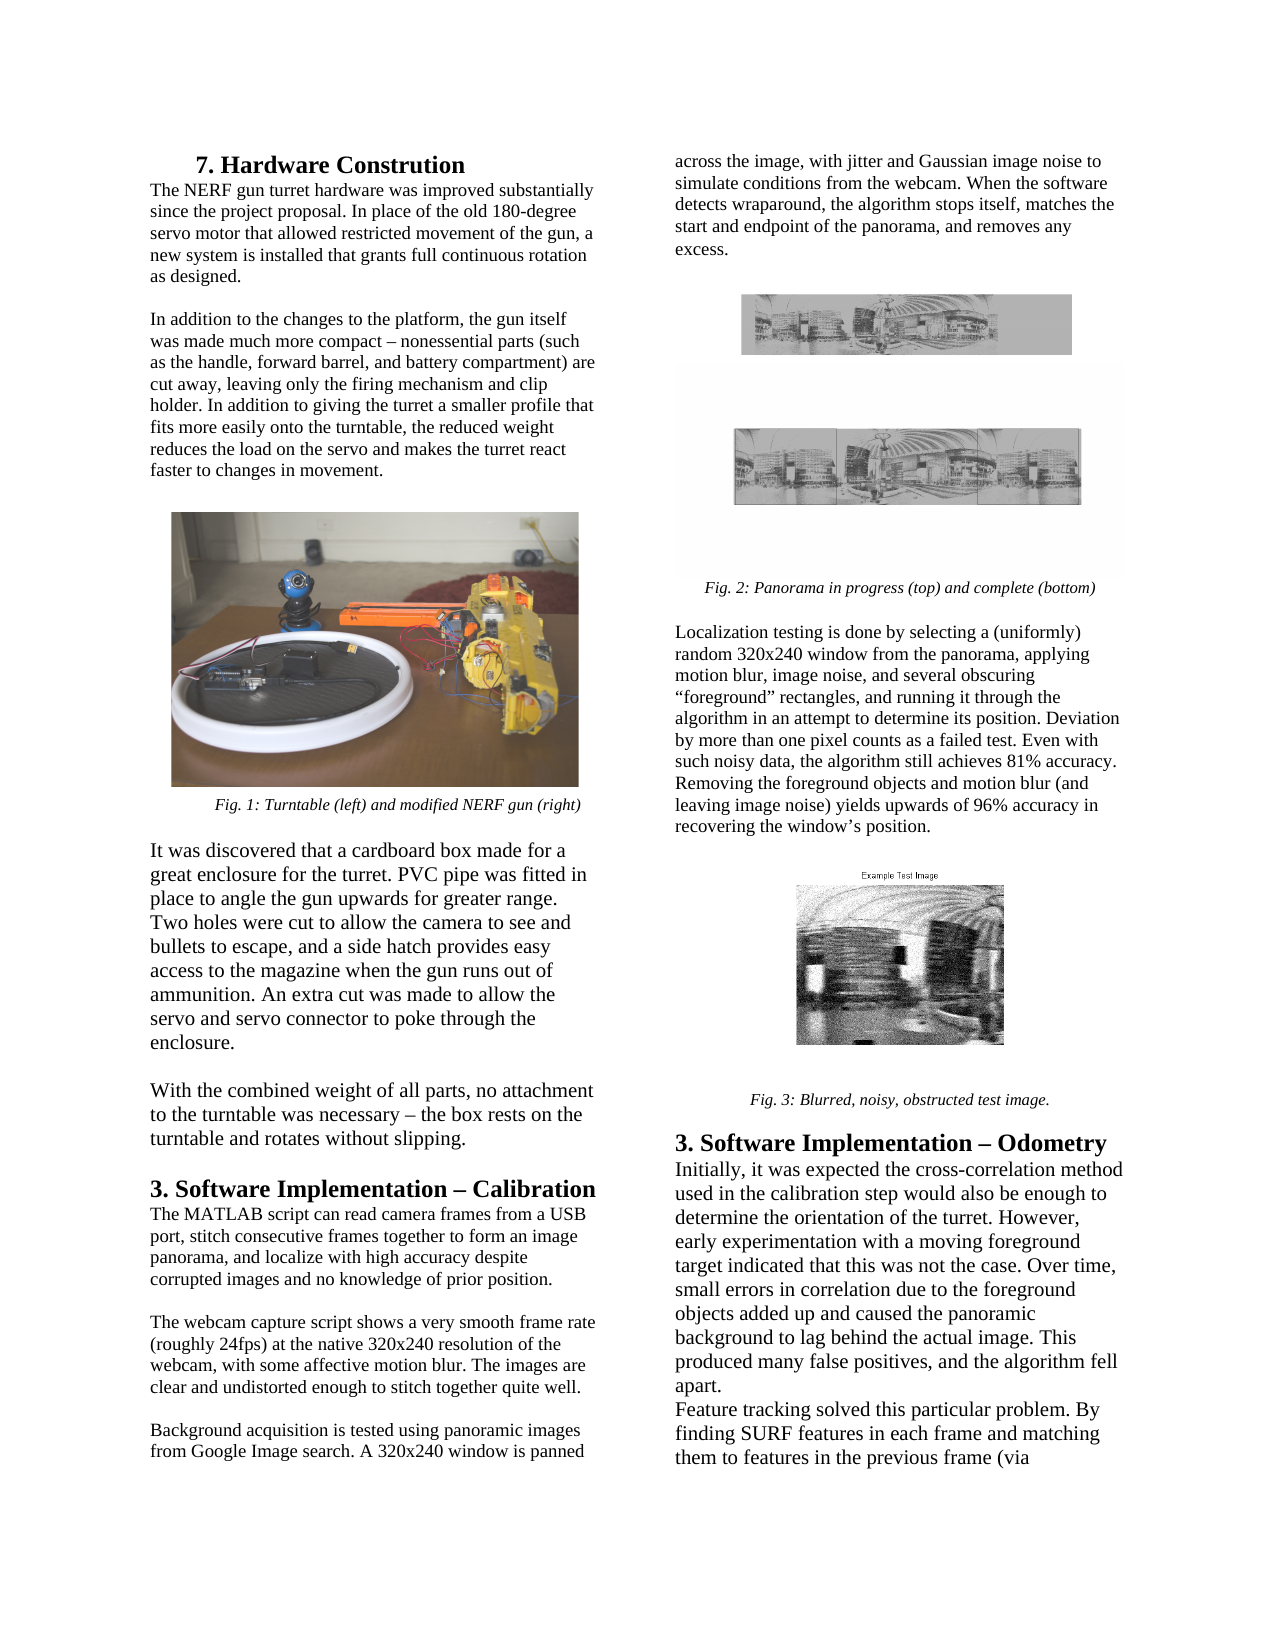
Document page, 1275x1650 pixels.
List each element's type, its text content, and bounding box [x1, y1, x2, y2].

text Localization testing is done by selecting a (uniformly) random 320x240 window from the panorama, applying motion blur, image noise, and several obscuring “foreground” rectangles, and running it through the algorithm in an attempt to determine its position. Deviation by more than one pixel counts as a failed test. Even with such noisy data, the algorithm still achieves 81% accuracy. Removing the foreground objects and motion blur (and leaving image noise) yields upwards of 96% accuracy in recovering the window’s position. [675, 621, 1125, 837]
text In addition to the changes to the platform, the gun itself was made much more compact – nonessential parts (such as the handle, forward barrel, and battery compartment) are cut away, leaving only the firing mechanism and clip holder. In addition to giving the turret a smaller profile that fits more easily onto the turntable, the reduced weight reduces the load on the servo and makes the turret react faster to changes in movement. [150, 308, 600, 481]
subtitle 7. Hardware Constrution [195, 150, 600, 179]
text Feature tracking solved this particular problem. By finding SURF features in each frame and matching them to features in the previous frame (via [675, 1397, 1125, 1469]
text Fig. 2: Panorama in progress (top) and complete (bottom) [675, 578, 1125, 597]
text It was discovered that a cardboard box made for a great enclosure for the turret. PVC pipe was fitted in place to angle the gun upwards for greater range. Two holes were cut to allow the camera to see and bullets to escape, and a side hatch provides easy access to the magazine when the gun runs out of ammunition. An extra cut was made to allow the servo and servo connector to poke through the enclosure. [150, 837, 600, 1054]
text The MATLAB script can read camera frames from a USB port, stitch consecutive frames together to form an image panorama, and localize with high accuracy despite corrupted images and no knowledge of prior position. [150, 1203, 600, 1289]
text The webcam capture script shows a very smooth frame rate (roughly 24fps) at the native 320x240 resolution of the webcam, with some affective motion blur. The images are clear and undistorted enough to stitch together quite well. [150, 1311, 600, 1397]
picture [743, 865, 1057, 1082]
text The NERF gun turret hardware was improved substantially since the project proposal. In place of the old 180-degree servo motor that allowed restricted movement of the gun, a new system is installed that grants full continuous rotation as designed. [150, 179, 600, 287]
subtitle 3. Software Implementation – Calibration [150, 1174, 600, 1203]
text across the image, with jitter and Gaussian image noise to simulate conditions from the webcam. When the software detects wraparound, the algorithm stops itself, matches the start and endpoint of the panorama, and removes any excess. [675, 150, 1125, 260]
text Initially, it was expected the cross-correlation method used in the calibration step would also be enough to determine the orientation of the turret. However, early experimentation with a moving foreground target indicated that this was not the case. Over time, small errors in correlation due to the foreground objects added up and caused the panoramic background to lag behind the actual image. This produced many false positives, and the algorithm fell apart. [675, 1156, 1125, 1397]
text Background acquisition is tested using panoramic images from Google Image search. A 320x240 window is panned [150, 1419, 600, 1462]
subtitle 3. Software Implementation – Odometry [675, 1128, 1125, 1156]
text Fig. 3: Blurred, noisy, obstructed test image. [675, 1089, 1125, 1108]
text Fig. 1: Turntable (left) and modified NERF gun (right) [195, 794, 600, 813]
text With the combined weight of all parts, no attachment to the turntable was necessary – the box rests on the turntable and rotates without slipping. [150, 1078, 600, 1150]
